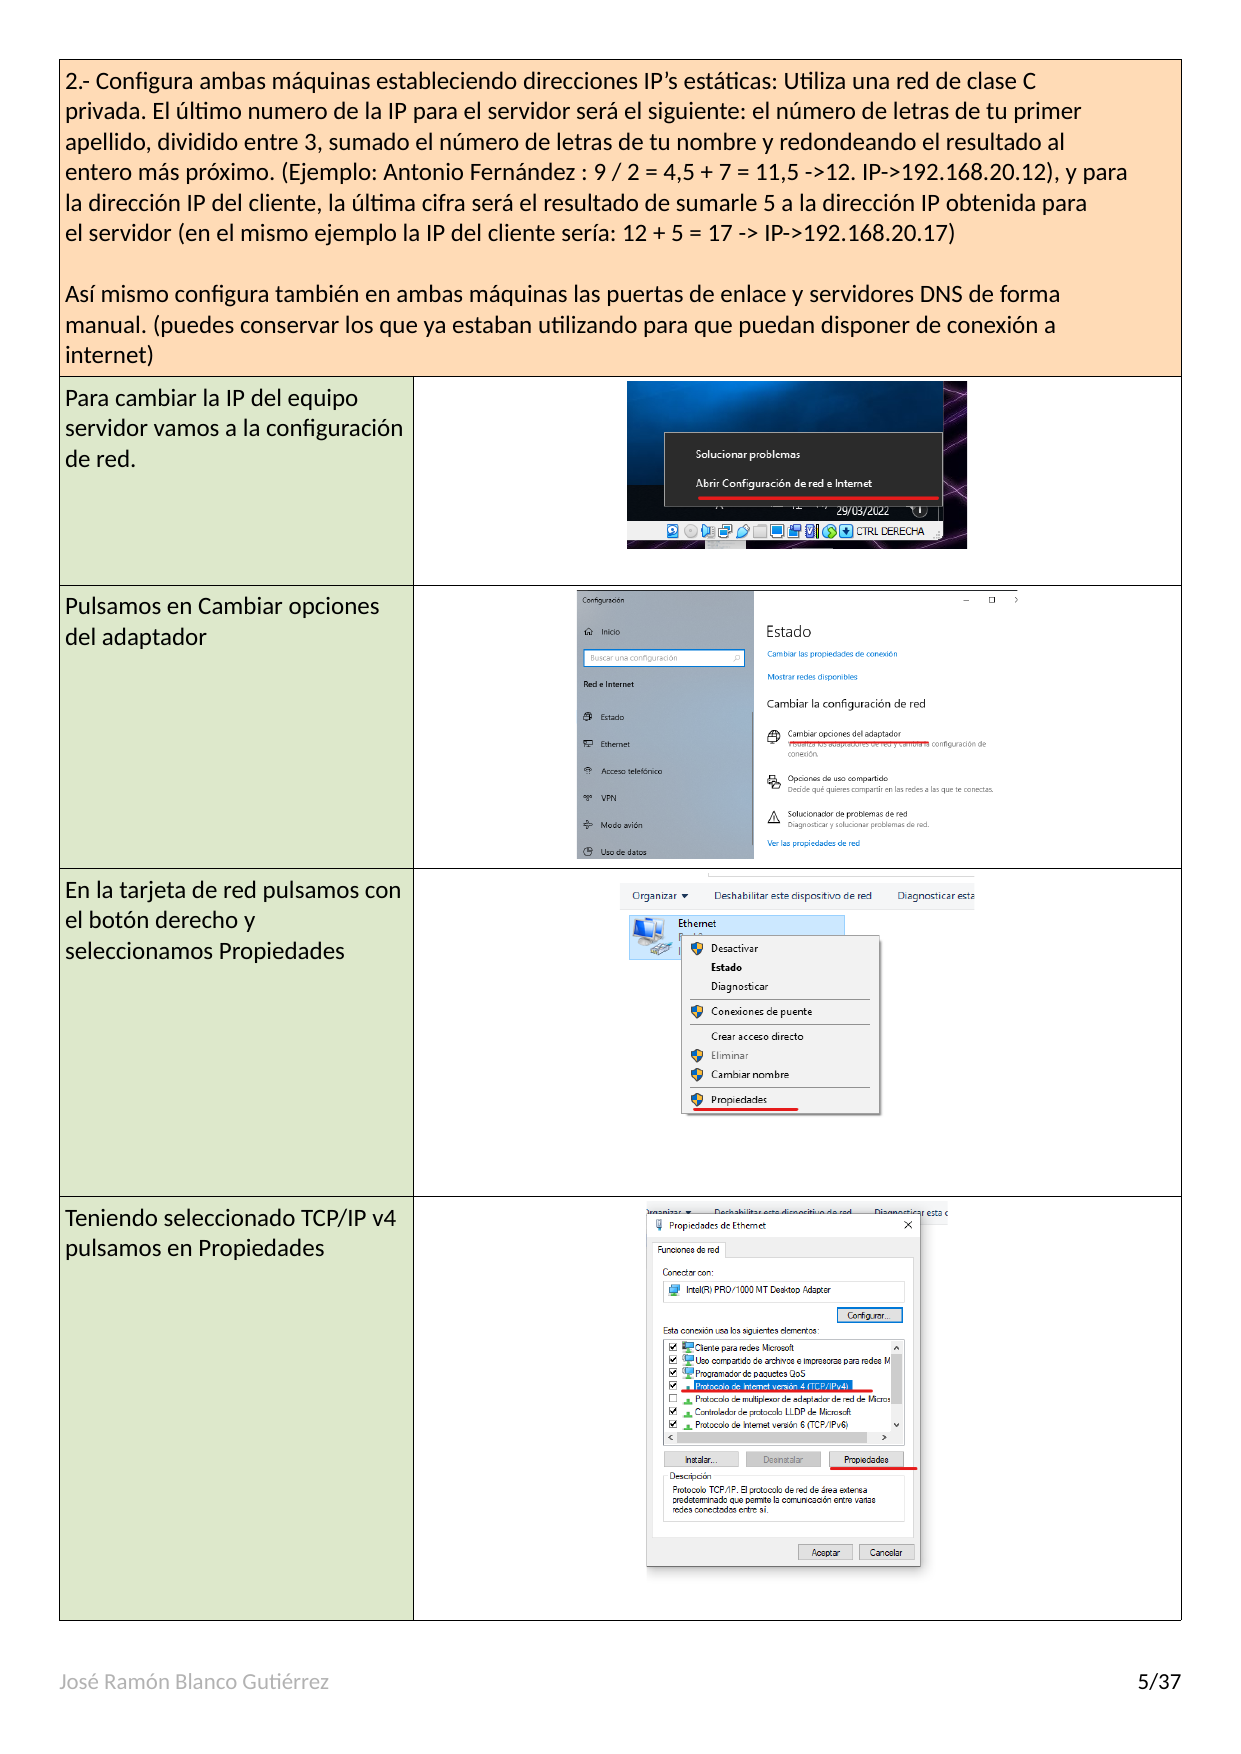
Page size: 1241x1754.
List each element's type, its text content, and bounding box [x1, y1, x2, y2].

picture [619, 873, 975, 1160]
table_cell [414, 1197, 1181, 1620]
table_cell [414, 869, 1181, 1196]
table_header 2.- Configura ambas máquinas estableciendo direcciones IP’s estáticas: Utiliza una red de clase C privada. El último numero de la IP para el servidor será el siguiente: el número de letras de tu primer apellido, dividido entre 3, sumado el número de letras de tu nombre y redondeando el resultado al entero más próximo. (Ejemplo: Antonio Fernández : 9 / 2 = 4,5 + 7 = 11,5 ->12. IP->192.168.20.12), y para la dirección IP del cliente, la última cifra será el resultado de sumarle 5 a la dirección IP obtenida para el servidor (en el mismo ejemplo la IP del cliente sería: 12 + 5 = 17 -> IP->192.168.20.17) Así mismo configura también en ambas máquinas las puertas de enlace y servidores DNS de forma manual. (puedes conservar los que ya estaban utilizando para que puedan disponer de conexión a internet) [60, 60, 1181, 376]
table_cell [414, 586, 1181, 868]
table_cell [414, 377, 1181, 585]
picture [576, 590, 1018, 859]
table_cell Teniendo seleccionado TCP/IP v4 pulsamos en Propiedades [60, 1197, 413, 1620]
picture [646, 1201, 948, 1584]
table_cell Pulsamos en Cambiar opciones del adaptador [60, 586, 413, 868]
table_cell En la tarjeta de red pulsamos con el botón derecho y seleccionamos Propiedades [60, 869, 413, 1196]
table_cell Para cambiar la IP del equipo servidor vamos a la configuración de red. [60, 377, 413, 585]
picture [627, 381, 968, 549]
